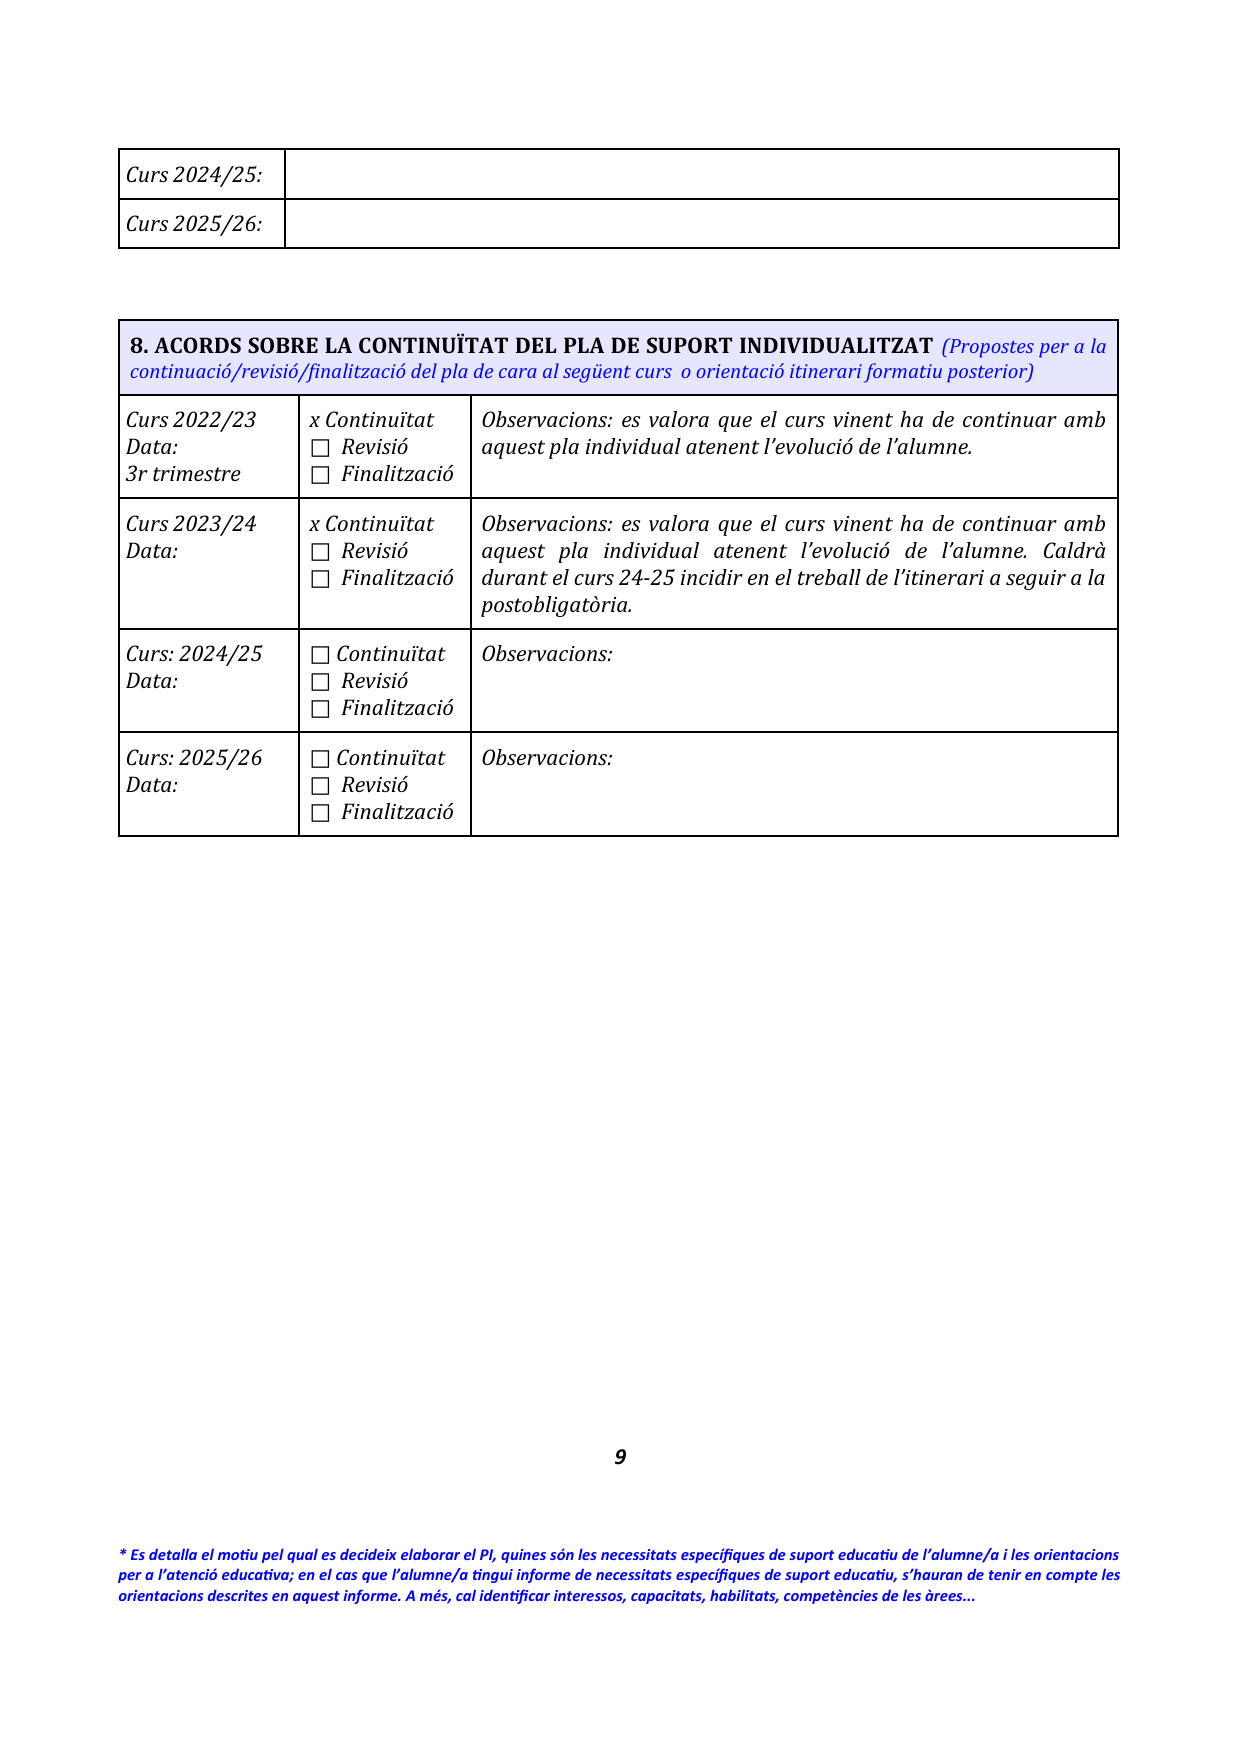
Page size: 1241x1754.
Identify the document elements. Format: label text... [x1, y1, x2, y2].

table_cell Observacions: es valora que el curs vinent ha de continuar amb aquest pla individual atenent l’evolució de l’alumne. Caldrà durant el curs 24-25 incidir en el treball de l’itinerari a seguir a la postobligatòria. [472, 499, 1117, 628]
table_cell Curs 2023/24 Data: [120, 499, 298, 628]
table_cell Curs 2025/26: [120, 200, 284, 247]
table_cell Curs: 2025/26 Data: [120, 733, 298, 835]
table_cell Curs 2024/25: [120, 150, 284, 197]
table_cell Curs: 2024/25 Data: [120, 630, 298, 731]
table_cell Observacions: [472, 733, 1117, 835]
table_cell Curs 2022/23 Data: 3r trimestre [120, 396, 298, 497]
table_cell [286, 200, 1118, 247]
table_cell x Continuïtat □ Revisió □ Finalització [300, 396, 470, 497]
table_cell Observacions: es valora que el curs vinent ha de continuar amb aquest pla individual atenent l’evolució de l’alumne. [472, 396, 1117, 497]
table_cell Observacions: [472, 630, 1117, 731]
table_cell [286, 150, 1118, 197]
table_cell x Continuïtat □ Revisió □ Finalització [300, 499, 470, 628]
table_cell □ Continuïtat □ Revisió □ Finalització [300, 733, 470, 835]
table_cell □ Continuïtat □ Revisió □ Finalització [300, 630, 470, 731]
table_header 8. ACORDS SOBRE LA CONTINUÏTAT DEL PLA DE SUPORT INDIVIDUALITZAT (Propostes per a la continuació/revisió/finalització del pla de cara al següent curs o orientació itinerari formatiu posterior) [120, 321, 1117, 394]
